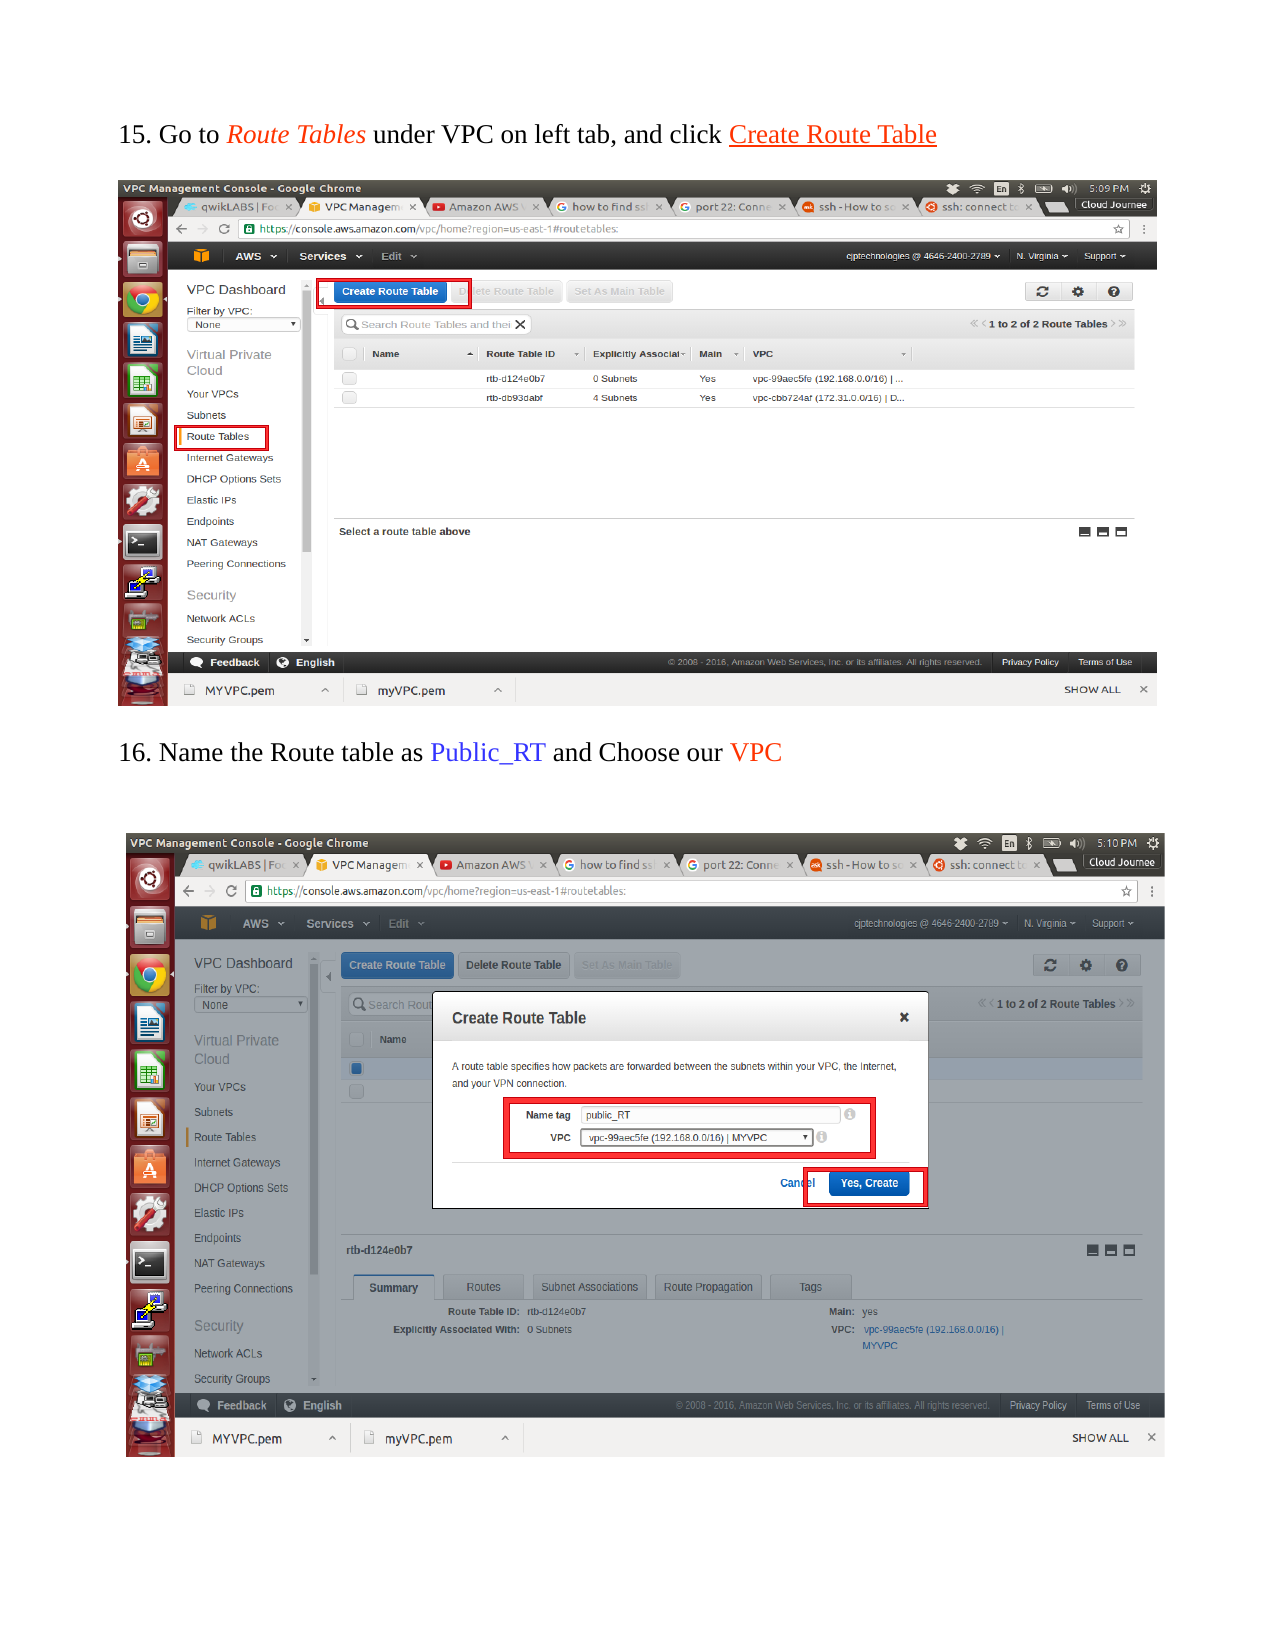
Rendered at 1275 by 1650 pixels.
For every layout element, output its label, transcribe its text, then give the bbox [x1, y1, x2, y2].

picture [118, 180, 1157, 706]
text 16. Name the Route table as Public_RT and Choose our VPC [118, 737, 1157, 768]
text 15. Go to Route Tables under VPC on left tab, and click Create Route Table [118, 118, 1157, 149]
picture [126, 833, 1165, 1457]
